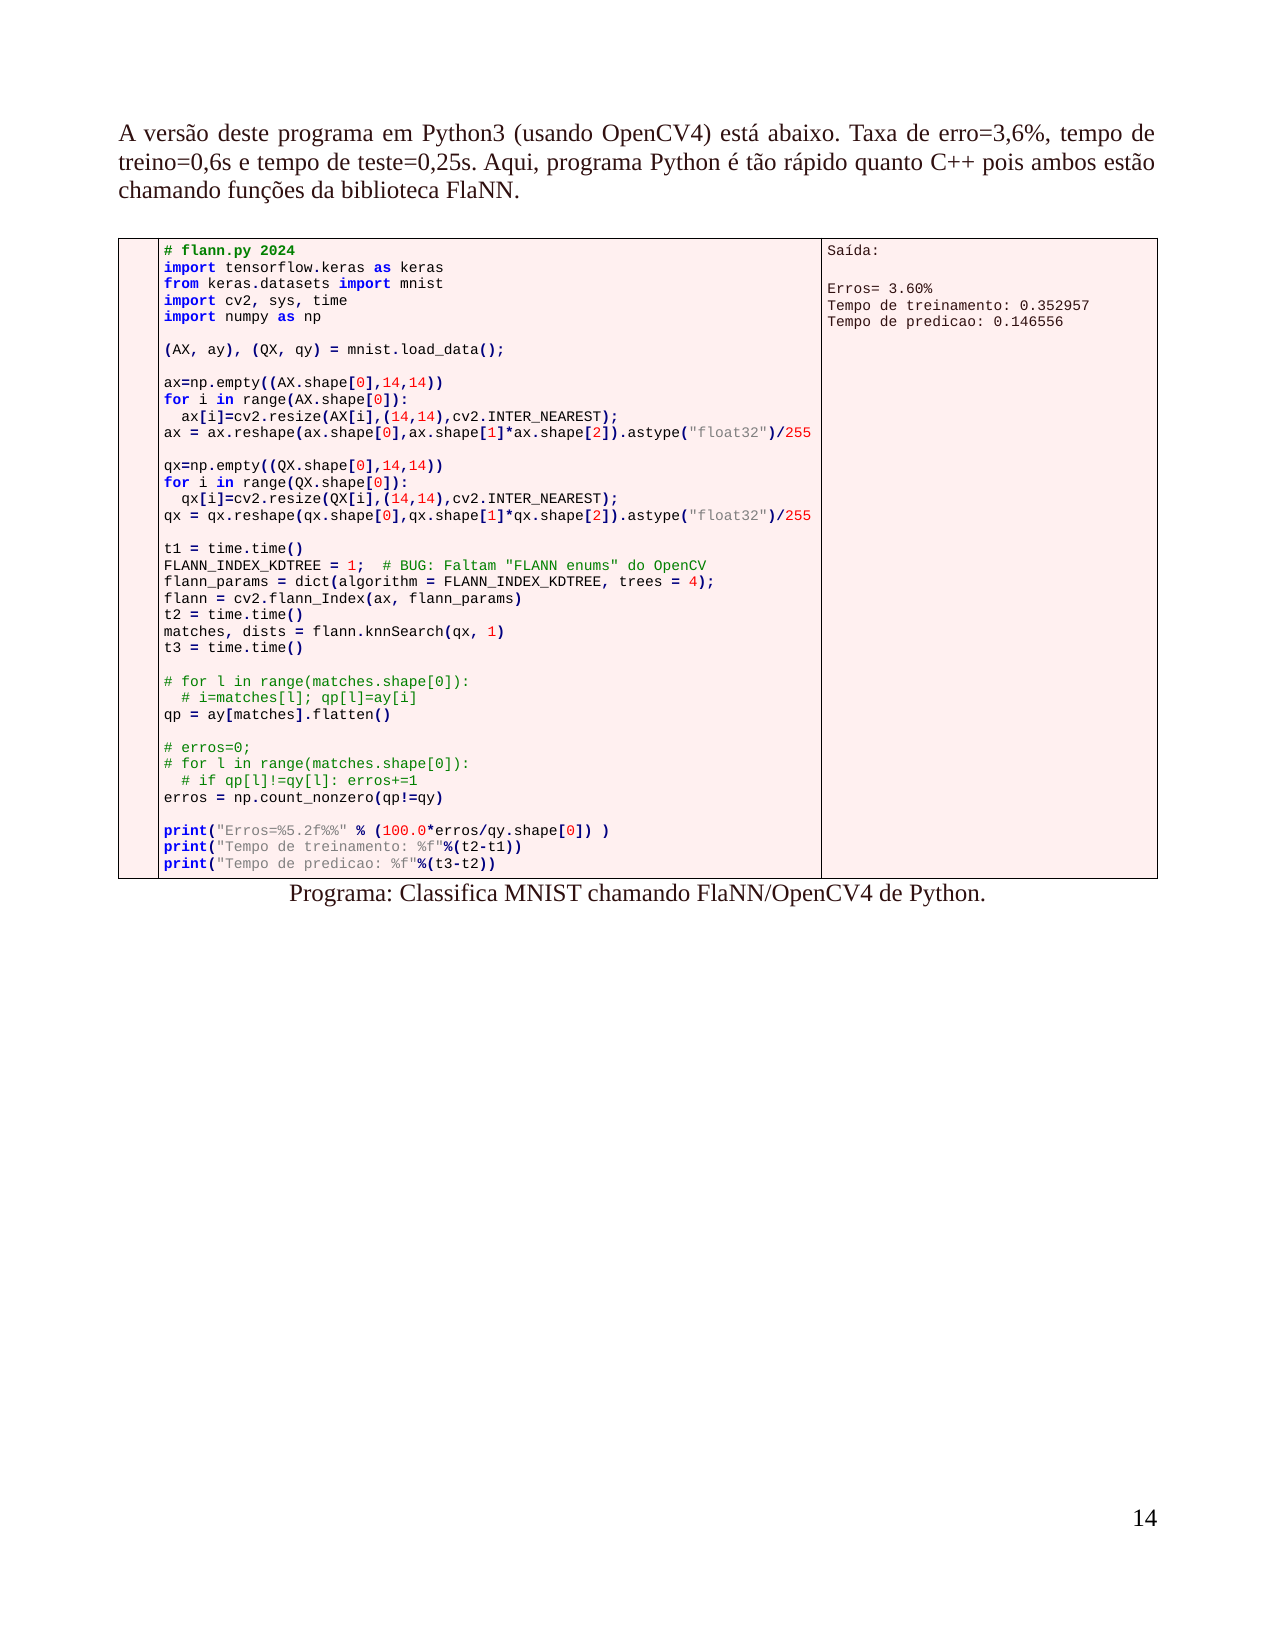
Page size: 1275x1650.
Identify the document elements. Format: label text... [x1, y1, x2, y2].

table_header # flann.py 2024 import tensorflow.keras as keras from keras.datasets import mnist import cv2, sys, time import numpy as np (AX, ay), (QX, qy) = mnist.load_data(); ax=np.empty((AX.shape[0],14,14)) for i in range(AX.shape[0]): ax[i]=cv2.resize(AX[i],(14,14),cv2.INTER_NEAREST); ax = ax.reshape(ax.shape[0],ax.shape[1]*ax.shape[2]).astype("float32")/255 qx=np.empty((QX.shape[0],14,14)) for i in range(QX.shape[0]): qx[i]=cv2.resize(QX[i],(14,14),cv2.INTER_NEAREST); qx = qx.reshape(qx.shape[0],qx.shape[1]*qx.shape[2]).astype("float32")/255 t1 = time.time() FLANN_INDEX_KDTREE = 1; # BUG: Faltam "FLANN enums" do OpenCV flann_params = dict(algorithm = FLANN_INDEX_KDTREE, trees = 4); flann = cv2.flann_Index(ax, flann_params) t2 = time.time() matches, dists = flann.knnSearch(qx, 1) t3 = time.time() # for l in range(matches.shape[0]): # i=matches[l]; qp[l]=ay[i] qp = ay[matches].flatten() # erros=0; # for l in range(matches.shape[0]): # if qp[l]!=qy[l]: erros+=1 erros = np.count_nonzero(qp!=qy) print("Erros=%5.2f%%" % (100.0*erros/qy.shape[0]) ) print("Tempo de treinamento: %f"%(t2-t1)) print("Tempo de predicao: %f"%(t3-t2)) [159, 239, 821, 878]
text Programa: Classifica MNIST chamando FlaNN/OpenCV4 de Python. [118, 879, 1157, 907]
table_header Saída: Erros= 3.60% Tempo de treinamento: 0.352957 Tempo de predicao: 0.146556 [822, 239, 1157, 878]
text A versão deste programa em Python3 (usando OpenCV4) está abaixo. Taxa de erro=3,6%, tempo de treino=0,6s e tempo de teste=0,25s. Aqui, programa Python é tão rápido quanto C++ pois ambos estão chamando funções da biblioteca FlaNN. [118, 118, 1157, 204]
table_header [119, 239, 158, 878]
